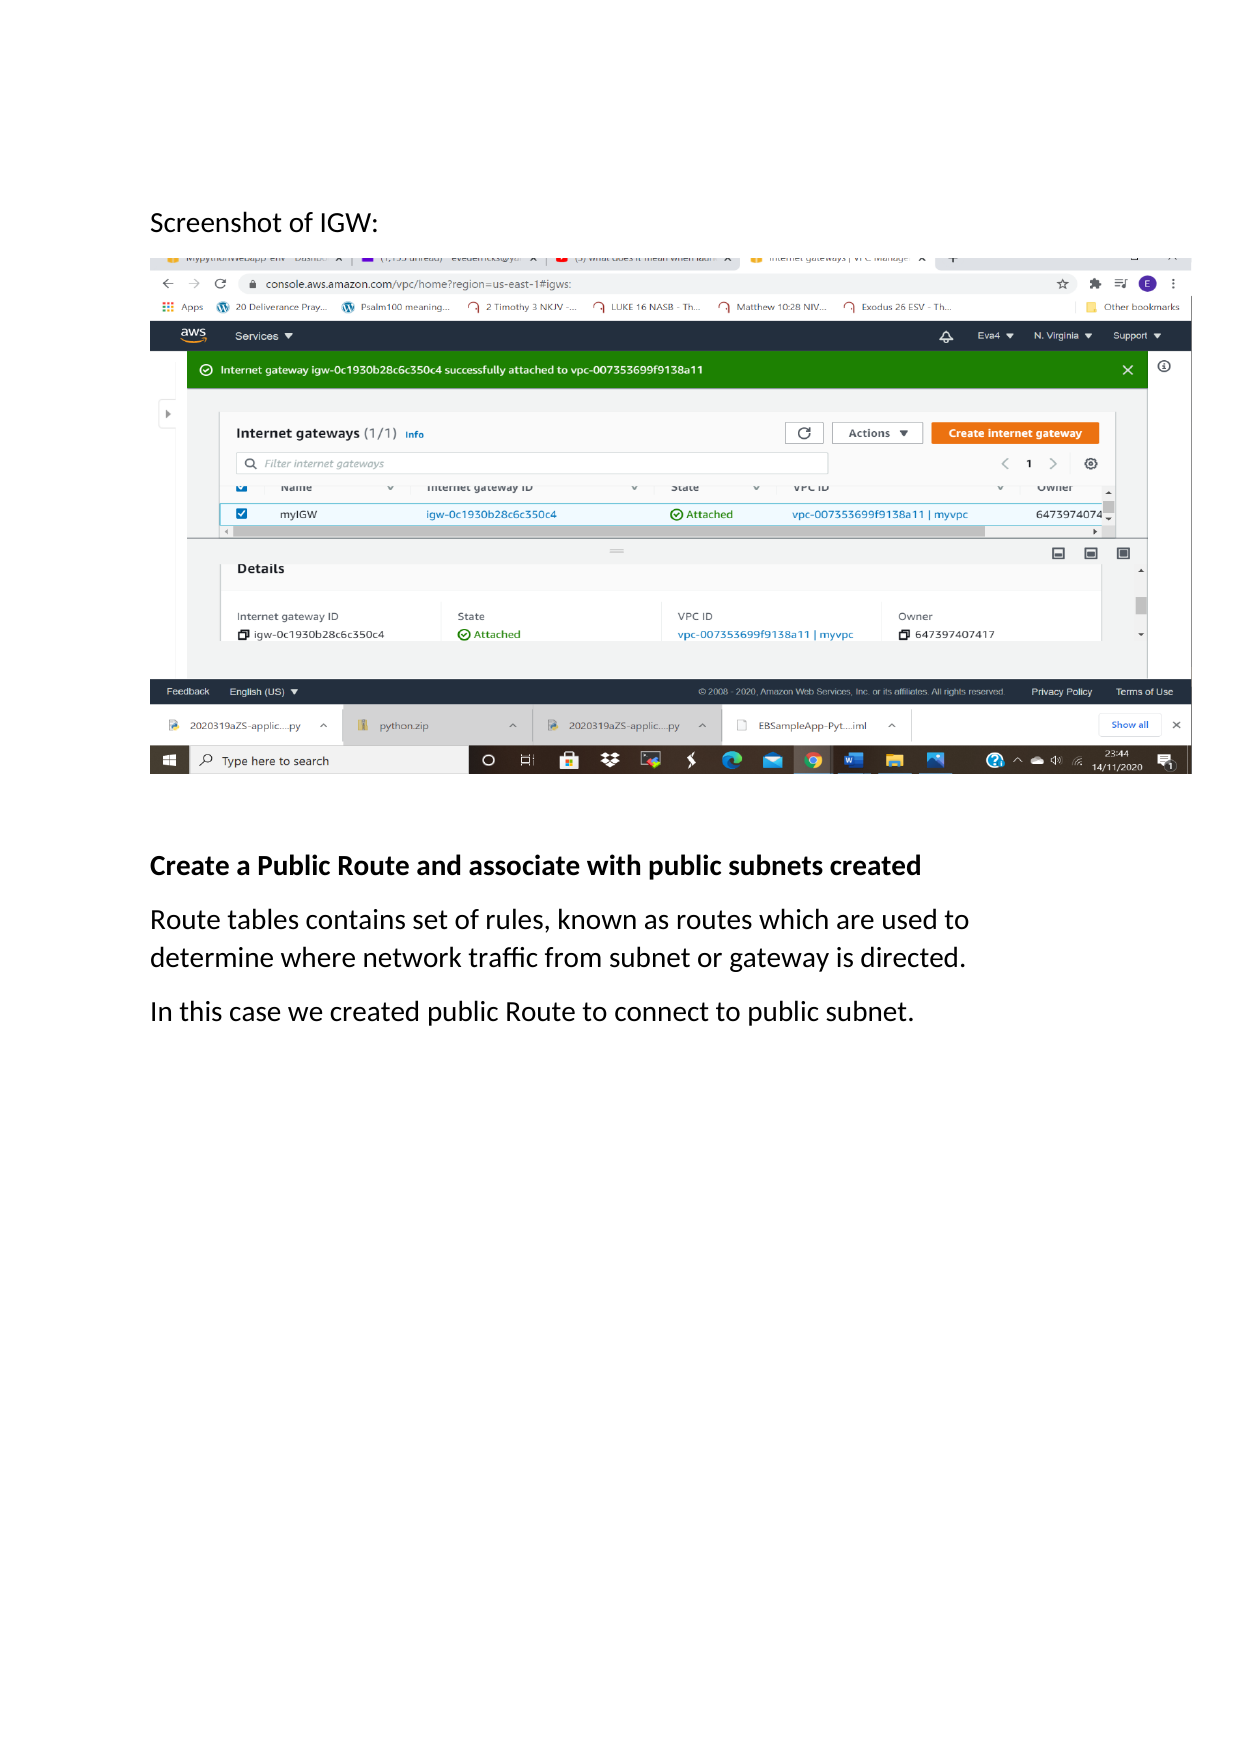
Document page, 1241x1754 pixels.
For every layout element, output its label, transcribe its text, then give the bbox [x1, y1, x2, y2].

text Route tables contains set of rules, known as routes which are used to determine where network traffic from subnet or gateway is directed. [150, 901, 1090, 974]
text Create a Public Route and associate with public subnets created [150, 847, 1090, 882]
text In this case we created public Route to connect to public subnet. [150, 993, 1090, 1029]
text Screenshot of IGW: [150, 204, 1090, 240]
